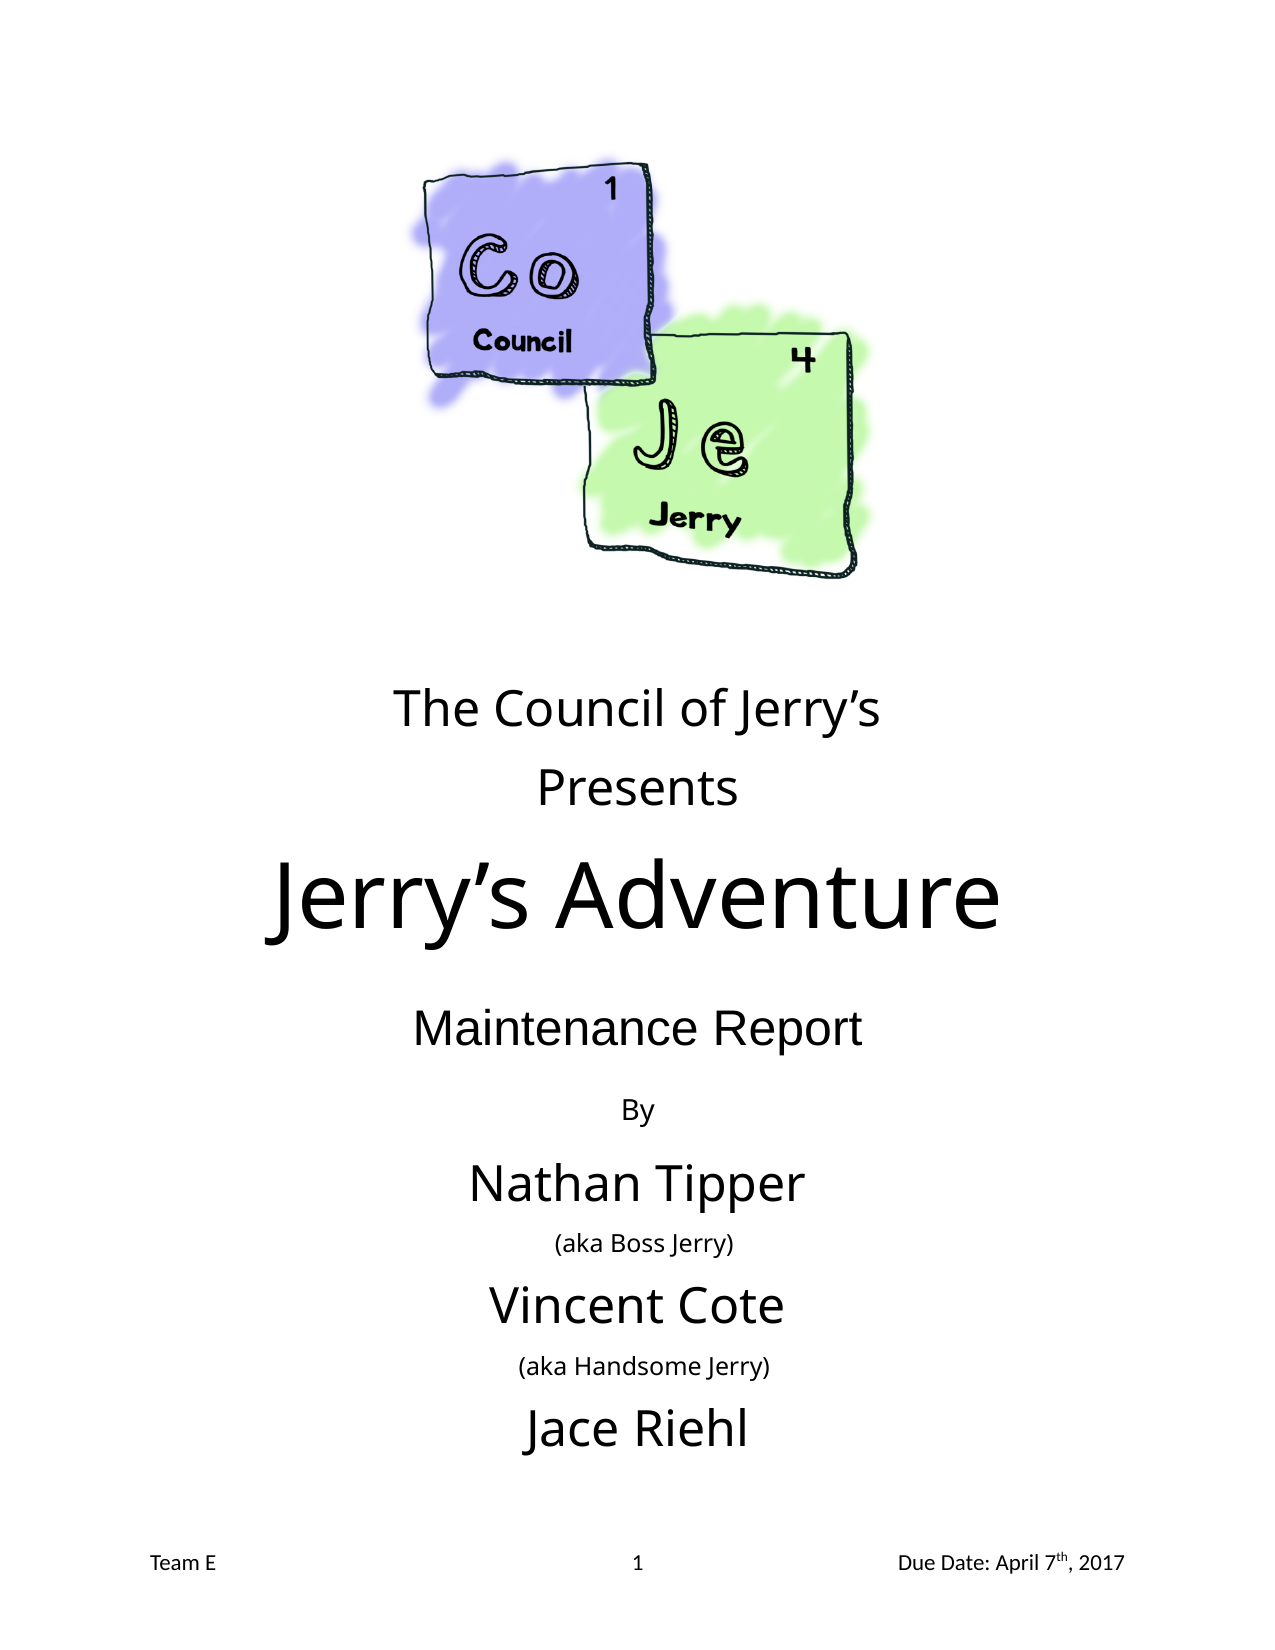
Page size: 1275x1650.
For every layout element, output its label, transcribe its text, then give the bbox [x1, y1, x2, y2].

text (aka Boss Jerry) [150, 1226, 1125, 1260]
subtitle Maintenance Report [150, 998, 1125, 1056]
text Jace Riehl [150, 1393, 1125, 1461]
text Vincent Cote [150, 1270, 1125, 1338]
text (aka Handsome Jerry) [150, 1349, 1125, 1383]
subtitle By [150, 1089, 1125, 1129]
text Presents [150, 752, 1125, 820]
text Nathan Tipper [150, 1148, 1125, 1216]
picture [398, 145, 883, 582]
text The Council of Jerry’s [150, 673, 1125, 741]
text Jerry’s Adventure [150, 830, 1125, 955]
